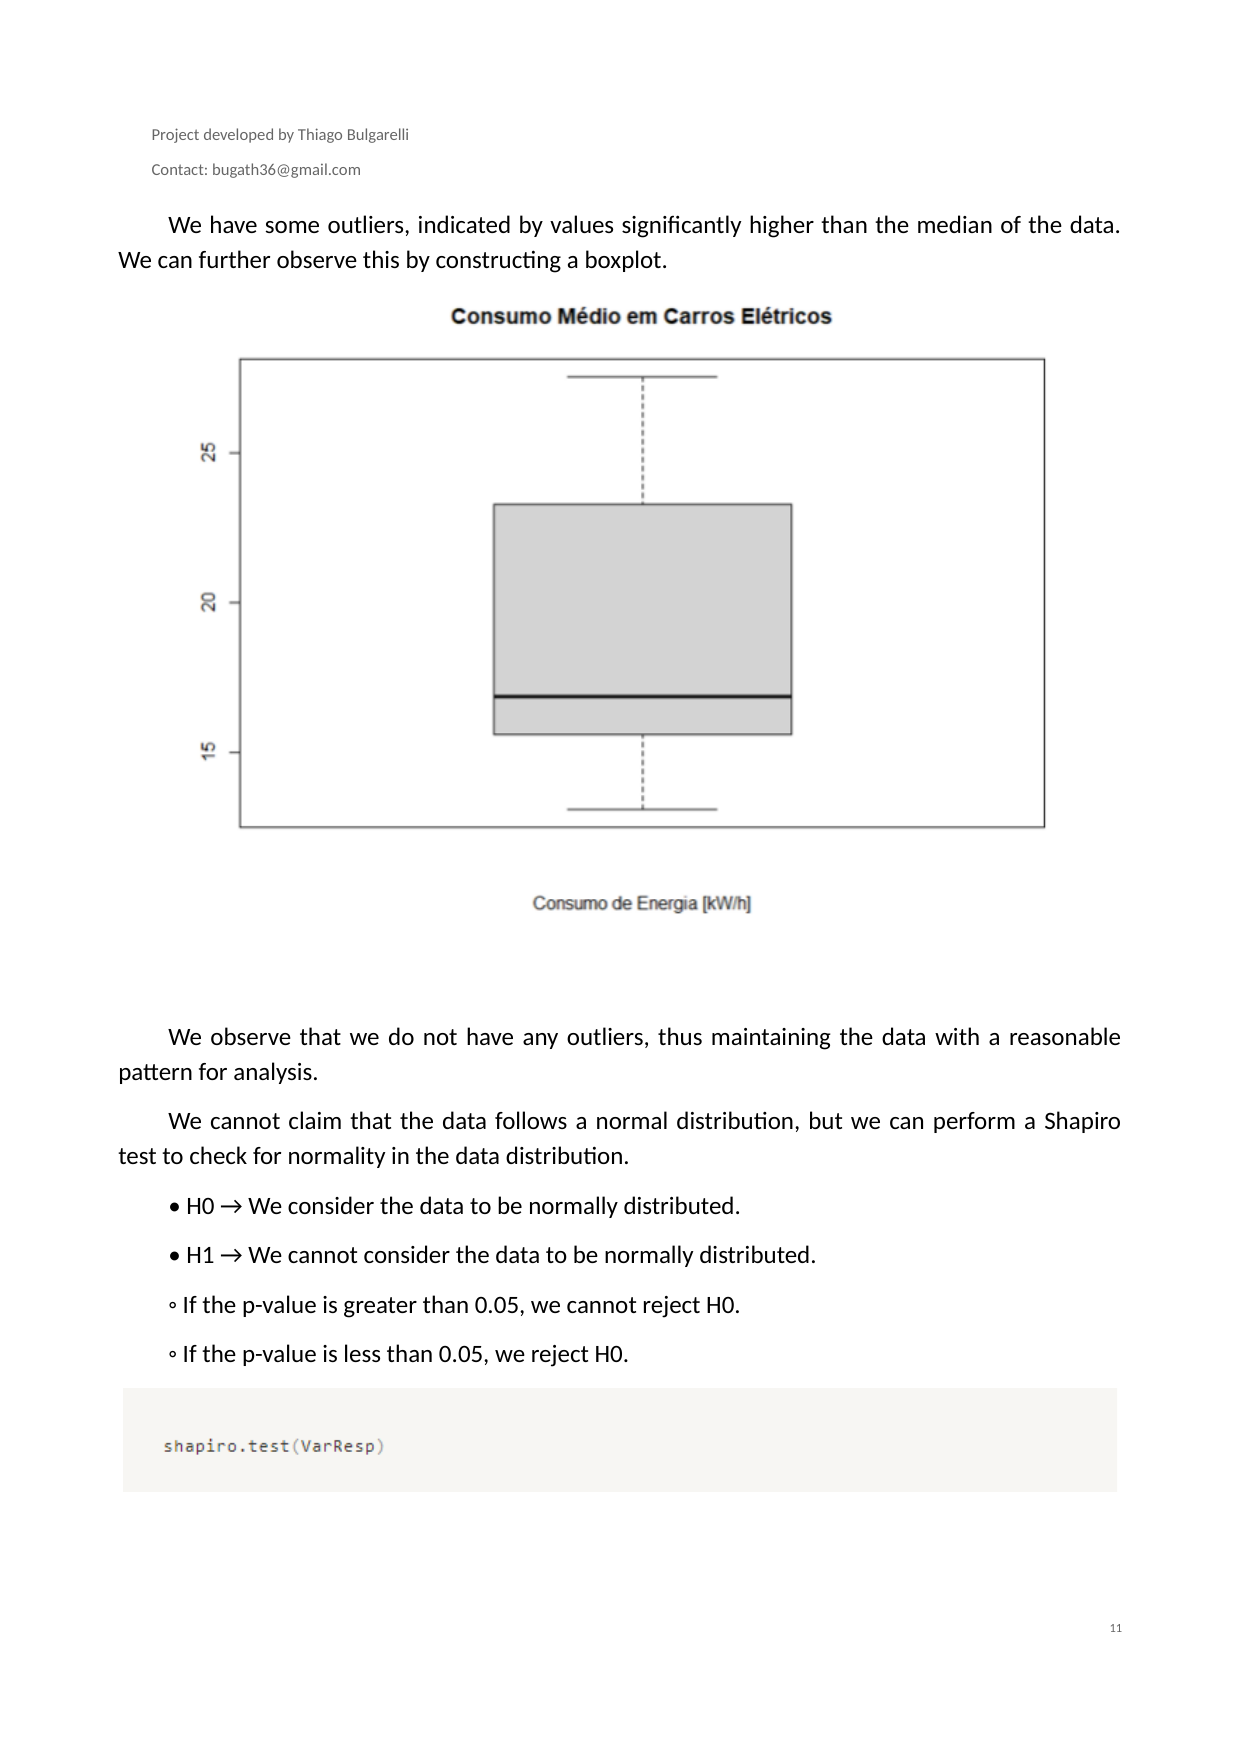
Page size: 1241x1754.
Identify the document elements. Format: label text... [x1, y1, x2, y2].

text • H0 → We consider the data to be normally distributed. [118, 1190, 1122, 1220]
text We cannot claim that the data follows a normal distribution, but we can perform a Shapiro test to check for normality in the data distribution. [118, 1105, 1122, 1171]
picture [123, 1388, 1118, 1492]
text We observe that we do not have any outliers, thus maintaining the data with a reasonable pattern for analysis. [118, 1021, 1122, 1086]
text We have some outliers, indicated by values significantly higher than the median of the data. We can further observe this by constructing a boxplot. [118, 209, 1122, 274]
picture [122, 293, 1118, 917]
text ◦ If the p-value is less than 0.05, we reject H0. [118, 1338, 1122, 1369]
text ◦ If the p-value is greater than 0.05, we cannot reject H0. [118, 1289, 1122, 1319]
text • H1 → We cannot consider the data to be normally distributed. [118, 1239, 1122, 1270]
